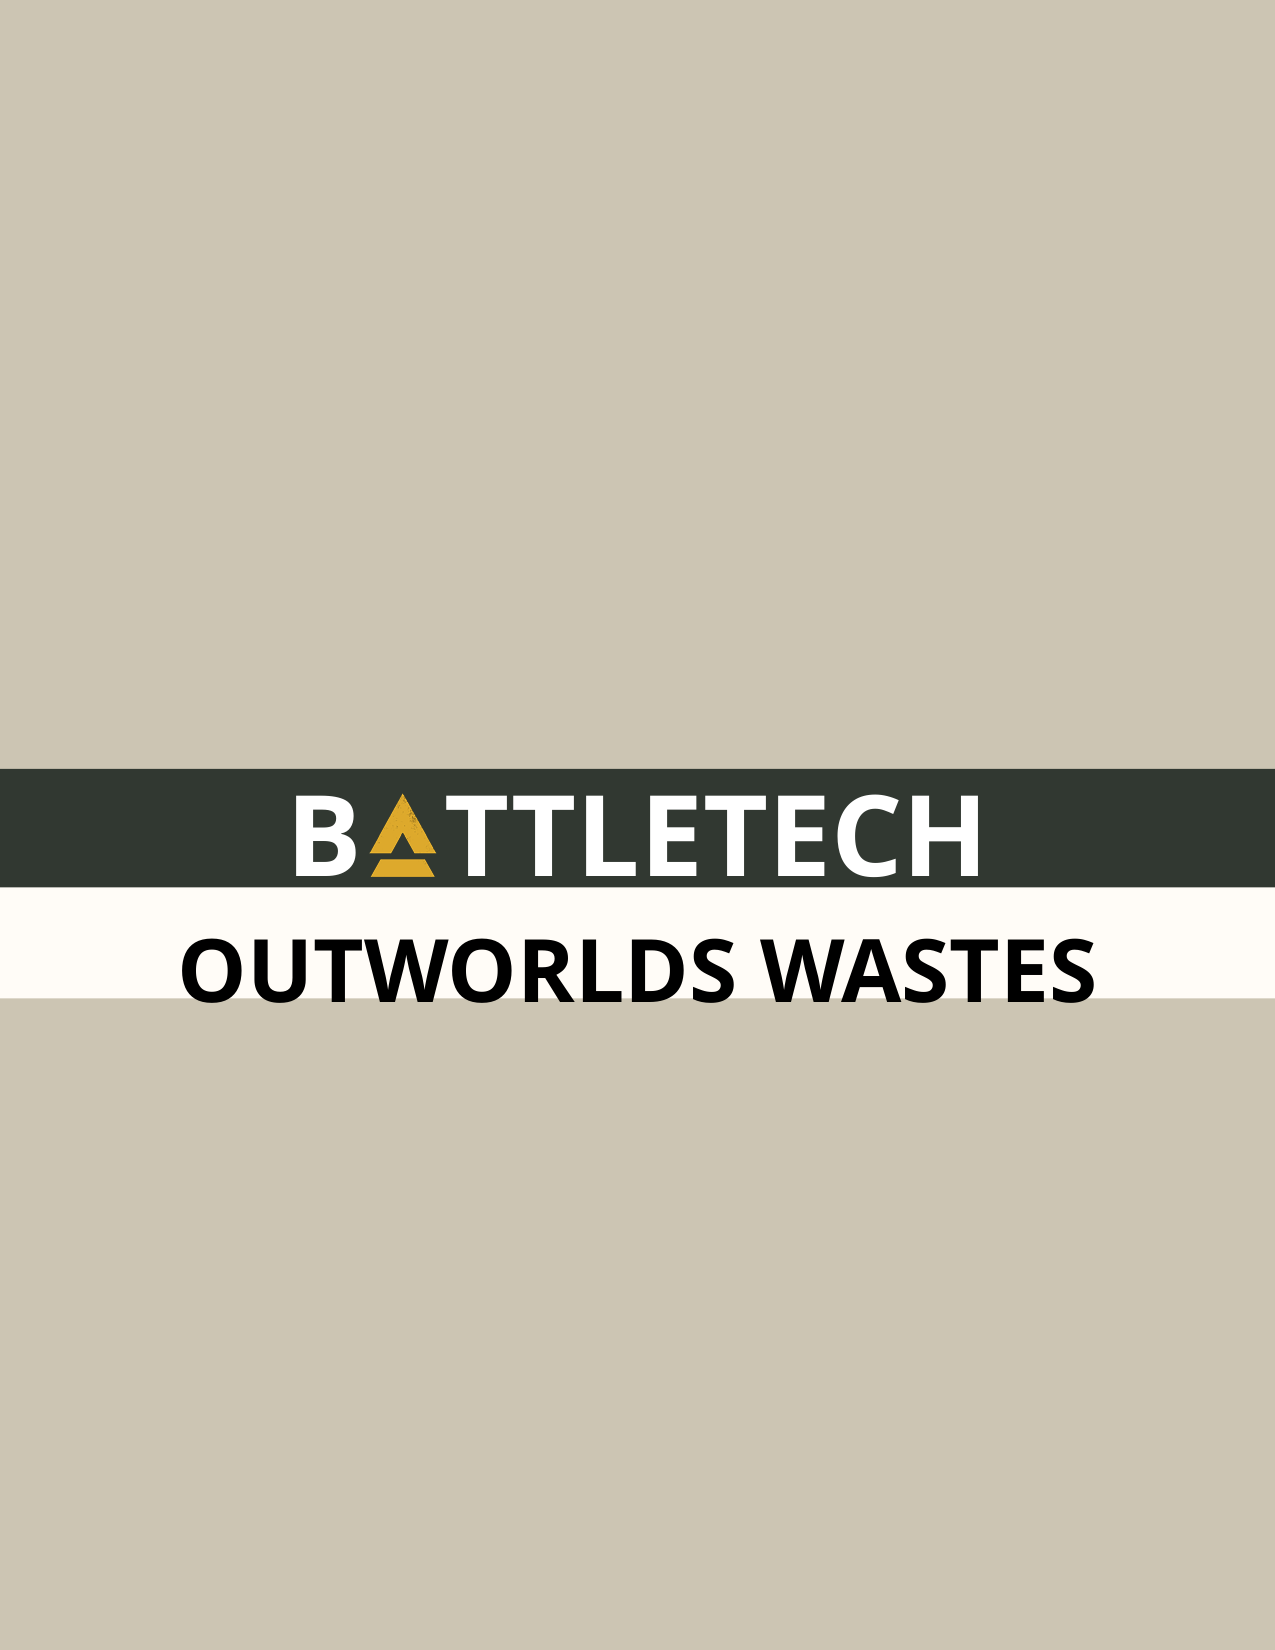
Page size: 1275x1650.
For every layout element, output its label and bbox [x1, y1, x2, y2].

picture [361, 793, 444, 877]
